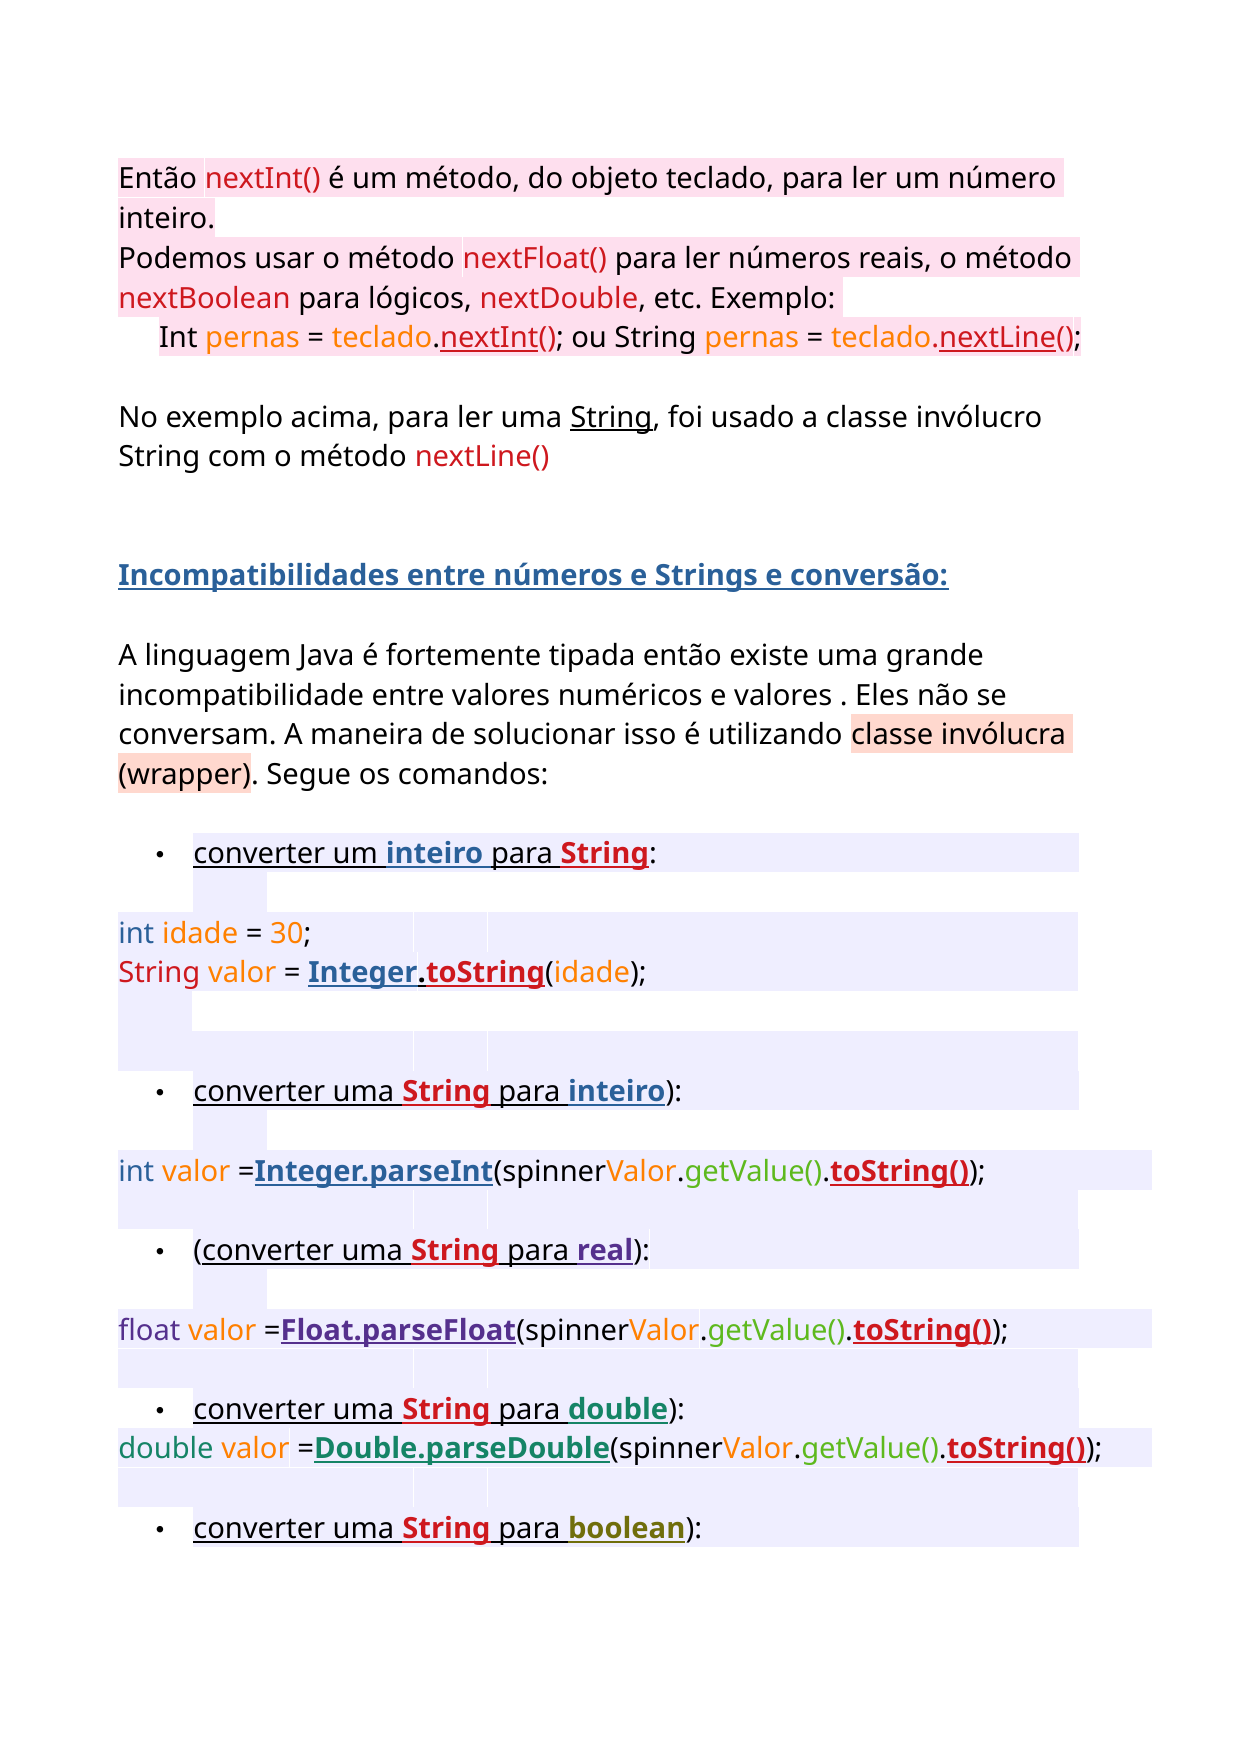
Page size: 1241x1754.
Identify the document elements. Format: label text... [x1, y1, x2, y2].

text float valor =Float.parseFloat(spinnerValor.getValue().toString()); [118, 1309, 1122, 1348]
list converter uma String para double): [156, 1388, 1122, 1428]
text Podemos usar o método nextFloat() para ler números reais, o método nextBoolean para lógicos, nextDouble, etc. Exemplo: [118, 237, 1122, 317]
list converter um inteiro para String: [156, 832, 1122, 912]
text Incompatibilidades entre números e Strings e conversão: [118, 555, 1122, 594]
text int valor =Integer.parseInt(spinnerValor.getValue().toString()); [118, 1150, 1122, 1190]
list (converter uma String para real): [156, 1229, 1122, 1309]
text Int pernas = teclado.nextInt(); ou String pernas = teclado.nextLine(); [118, 317, 1122, 356]
text double valor =Double.parseDouble(spinnerValor.getValue().toString()); [118, 1428, 1122, 1467]
text int idade = 30; [118, 912, 1122, 952]
text Então nextInt() é um método, do objeto teclado, para ler um número inteiro. [118, 158, 1122, 237]
list converter uma String para boolean): [156, 1507, 1122, 1547]
list converter uma String para inteiro): [156, 1071, 1122, 1150]
text No exemplo acima, para ler uma String, foi usado a classe invólucro String com o método nextLine() [118, 396, 1122, 475]
text A linguagem Java é fortemente tipada então existe uma grande incompatibilidade entre valores numéricos e valores . Eles não se conversam. A maneira de solucionar isso é utilizando classe invólucra (wrapper). Segue os comandos: [118, 634, 1122, 793]
text String valor = Integer.toString(idade); [118, 952, 1122, 1071]
